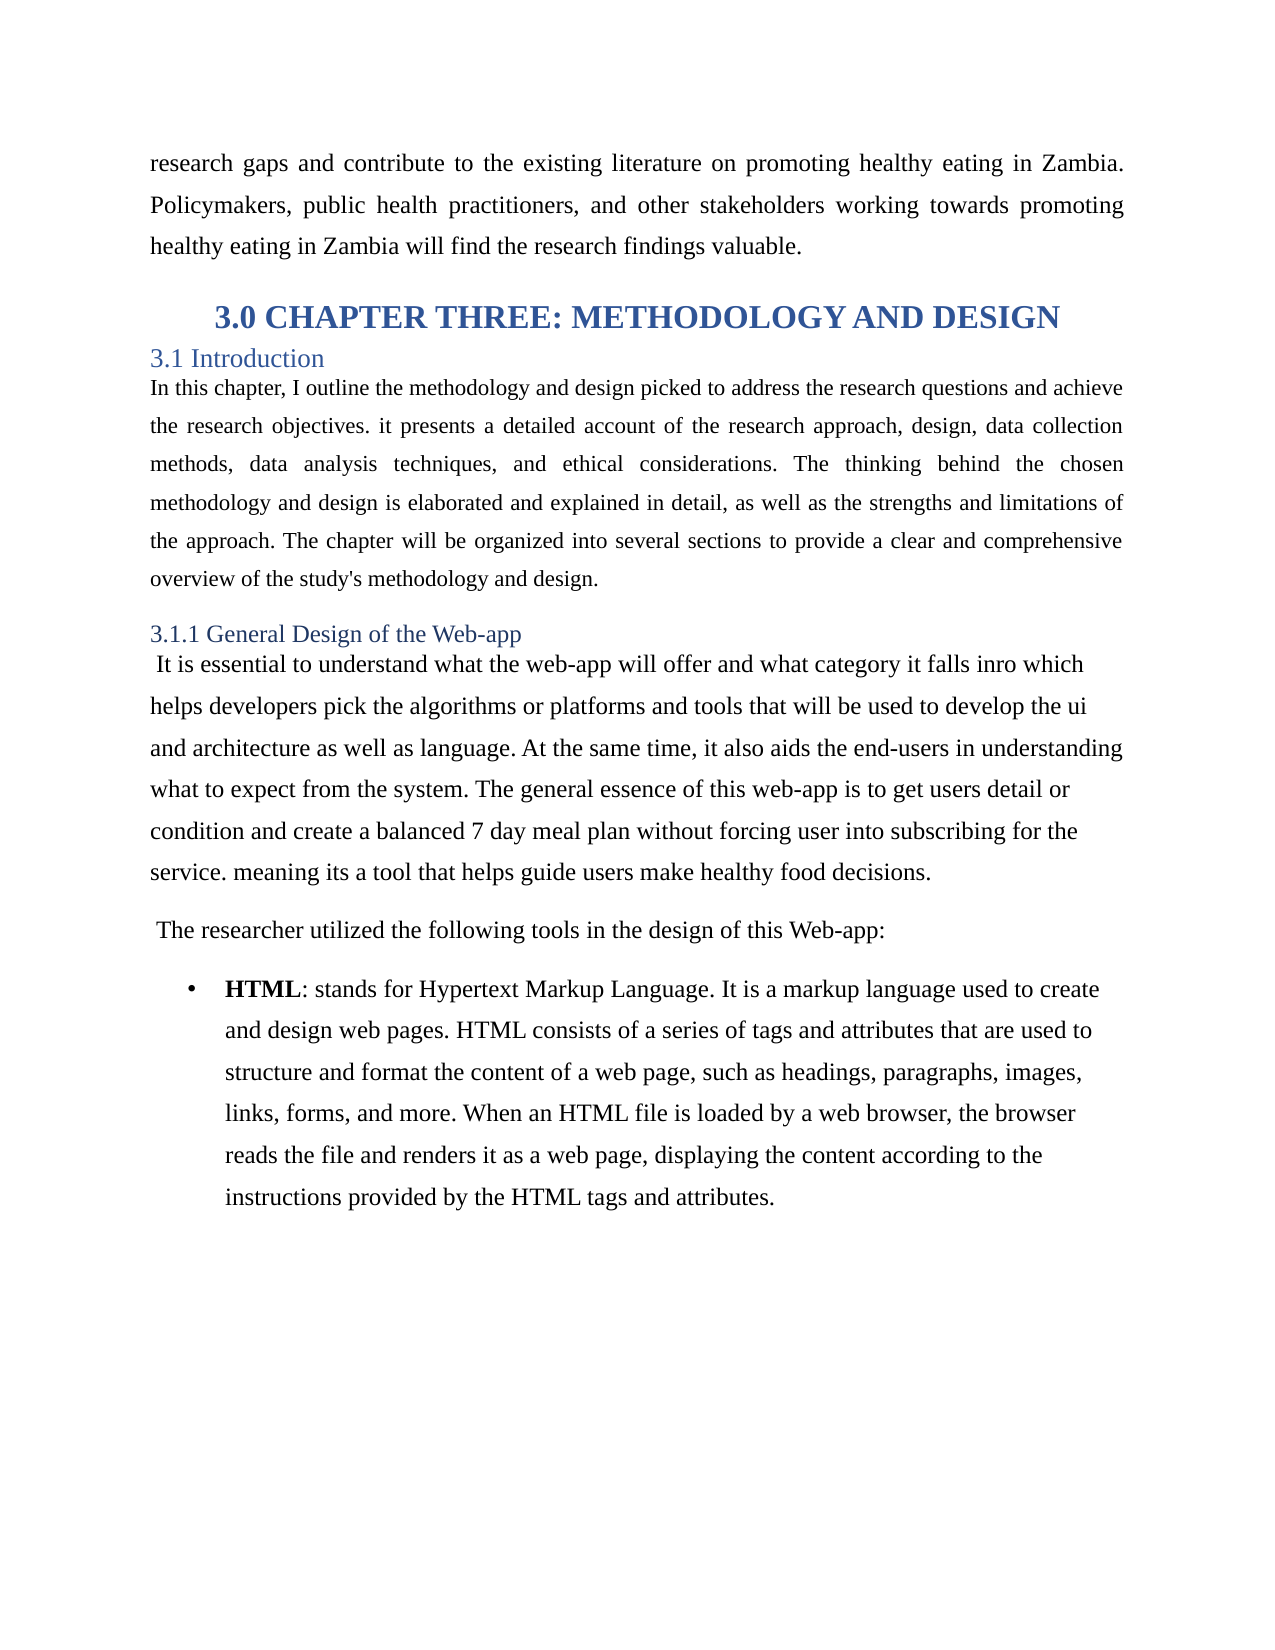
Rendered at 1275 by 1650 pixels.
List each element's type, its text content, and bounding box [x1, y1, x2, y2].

text The researcher utilized the following tools in the design of this Web-app: [150, 917, 1125, 944]
subtitle 3.1 Introduction [150, 343, 1125, 373]
subtitle 3.1.1 General Design of the Web-app [150, 621, 1125, 648]
list HTML: stands for Hypertext Markup Language. It is a markup language used to create and design web pages. HTML consists of a series of tags and attributes that are used to structure and format the content of a web page, such as headings, paragraphs, images, links, forms, and more. When an HTML file is loaded by a web browser, the browser reads the file and renders it as a web page, displaying the content according to the instructions provided by the HTML tags and attributes. [187, 975, 1125, 1210]
text In this chapter, I outline the methodology and design picked to address the research questions and achieve the research objectives. it presents a detailed account of the research approach, design, data collection methods, data analysis techniques, and ethical considerations. The thinking behind the chosen methodology and design is elaborated and explained in detail, as well as the strengths and limitations of the approach. The chapter will be organized into several sections to provide a clear and comprehensive overview of the study's methodology and design. [150, 375, 1125, 591]
text research gaps and contribute to the existing literature on promoting healthy eating in Zambia. Policymakers, public health practitioners, and other stakeholders working towards promoting healthy eating in Zambia will find the research findings valuable. [150, 149, 1125, 260]
subtitle 3.0 CHAPTER THREE: METHODOLOGY AND DESIGN [150, 299, 1125, 336]
text It is essential to understand what the web-app will offer and what category it falls inro which helps developers pick the algorithms or platforms and tools that will be used to develop the ui and architecture as well as language. At the same time, it also aids the end-users in understanding what to expect from the system. The general essence of this web-app is to get users detail or condition and create a balanced 7 day meal plan without forcing user into subscribing for the service. meaning its a tool that helps guide users make healthy food decisions. [150, 651, 1125, 886]
